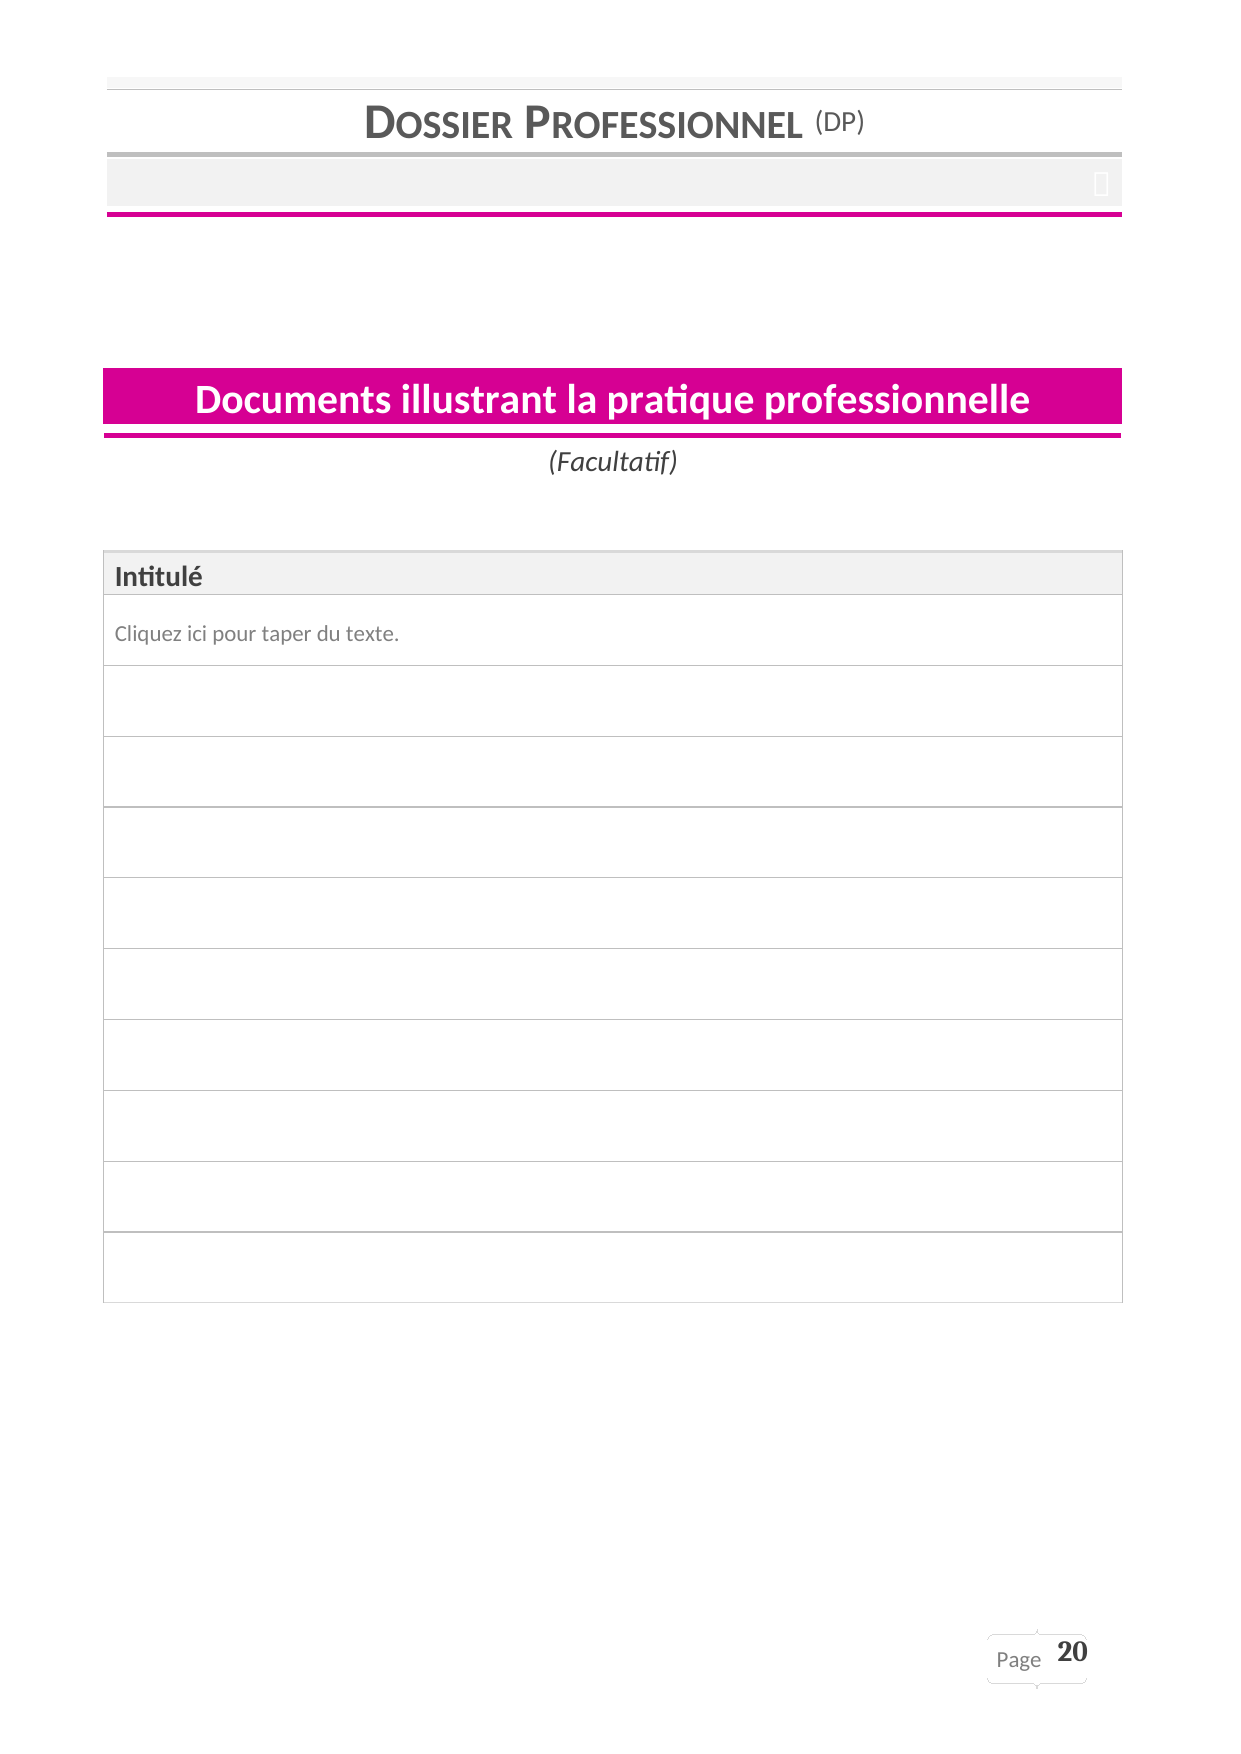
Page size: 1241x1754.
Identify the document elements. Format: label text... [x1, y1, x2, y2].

table_cell [104, 878, 1122, 948]
table_cell [103, 424, 1122, 433]
table_cell (Facultatif) [103, 433, 1122, 550]
table_cell [104, 949, 1122, 1019]
table_cell [104, 1233, 1122, 1302]
table_cell [104, 808, 1122, 877]
table_cell [104, 666, 1122, 736]
table_cell [104, 737, 1122, 806]
table_cell Intitulé [104, 553, 1122, 594]
table_cell [104, 1020, 1122, 1090]
table_header Documents illustrant la pratique professionnelle [103, 368, 1122, 424]
table_cell Cliquez ici pour taper du texte. [104, 595, 1122, 665]
table_cell [104, 1162, 1122, 1231]
table_cell [104, 1091, 1122, 1161]
